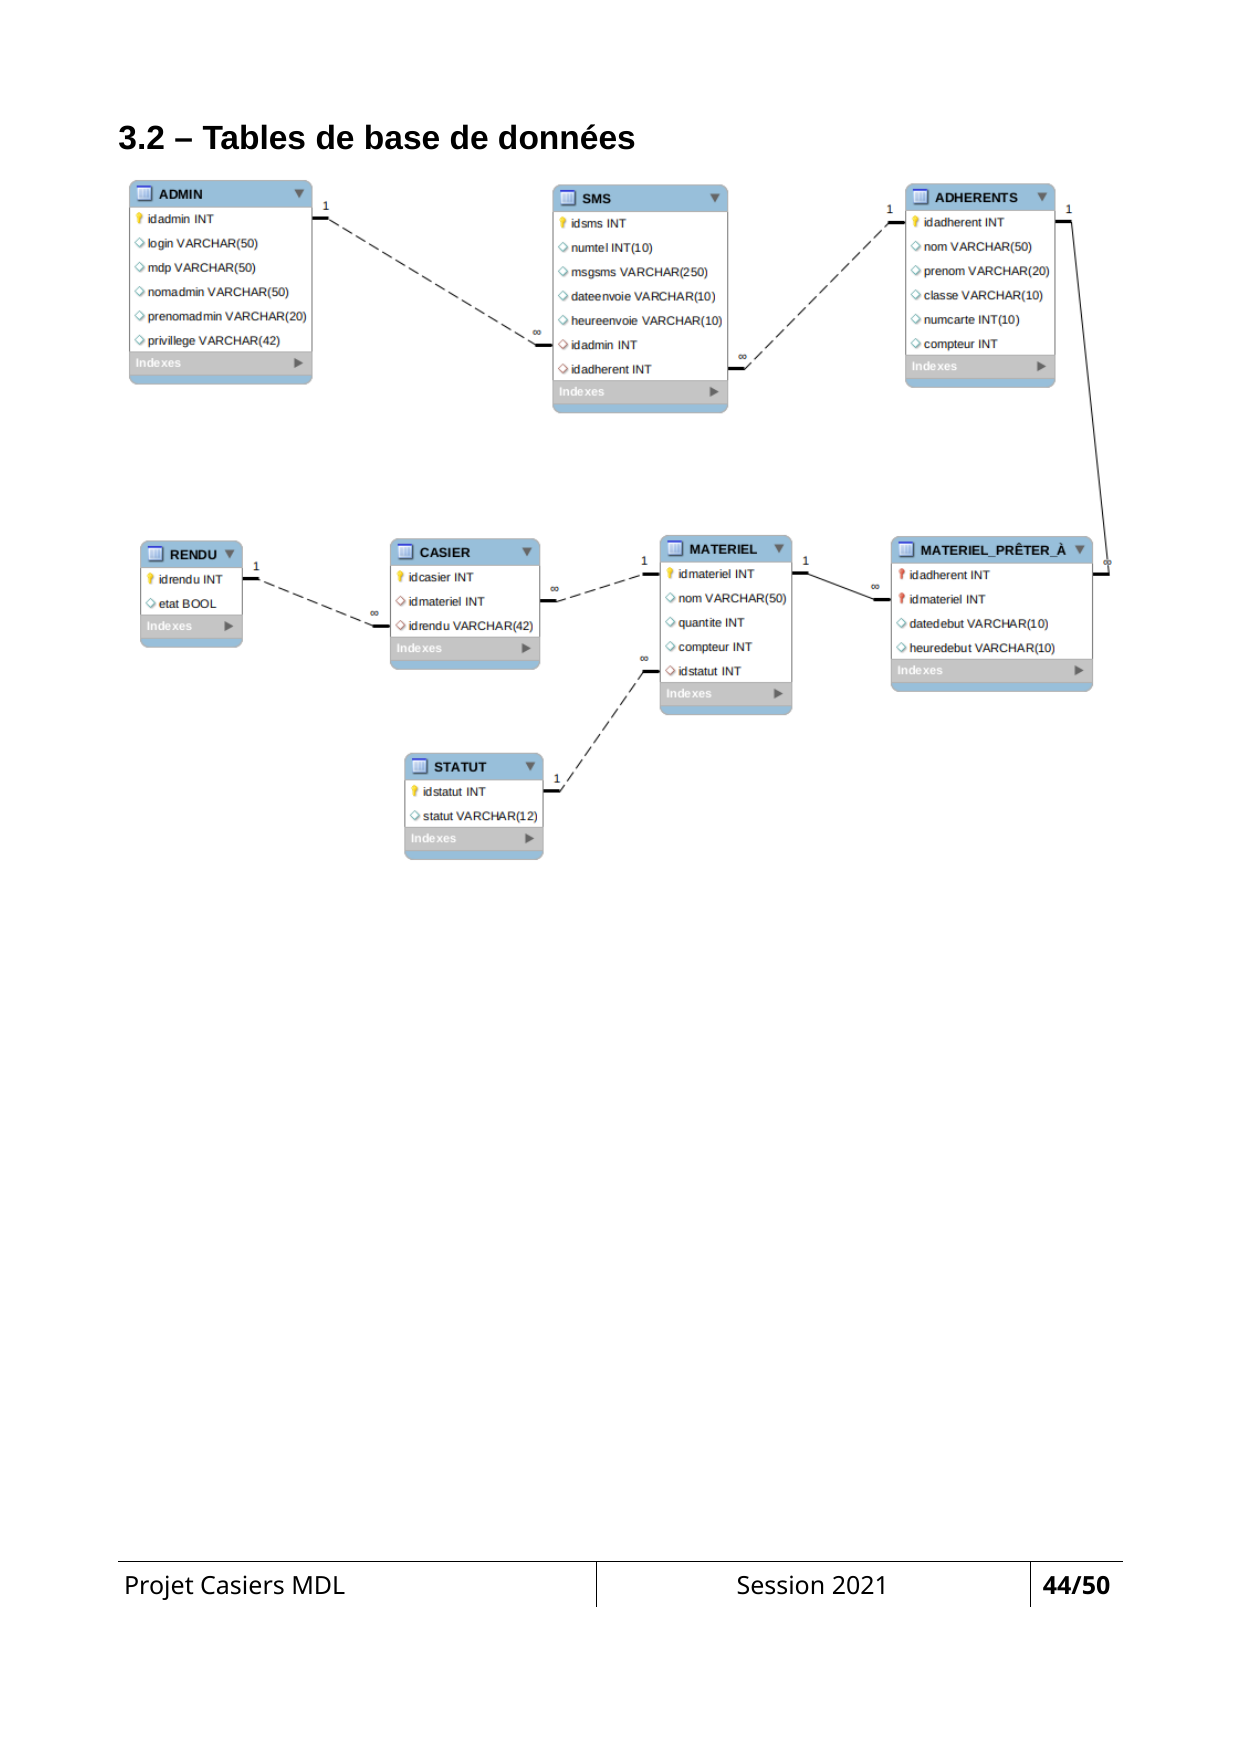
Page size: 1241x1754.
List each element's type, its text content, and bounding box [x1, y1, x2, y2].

subtitle 3.2 – Tables de base de données [118, 118, 1122, 157]
picture [118, 169, 1123, 870]
